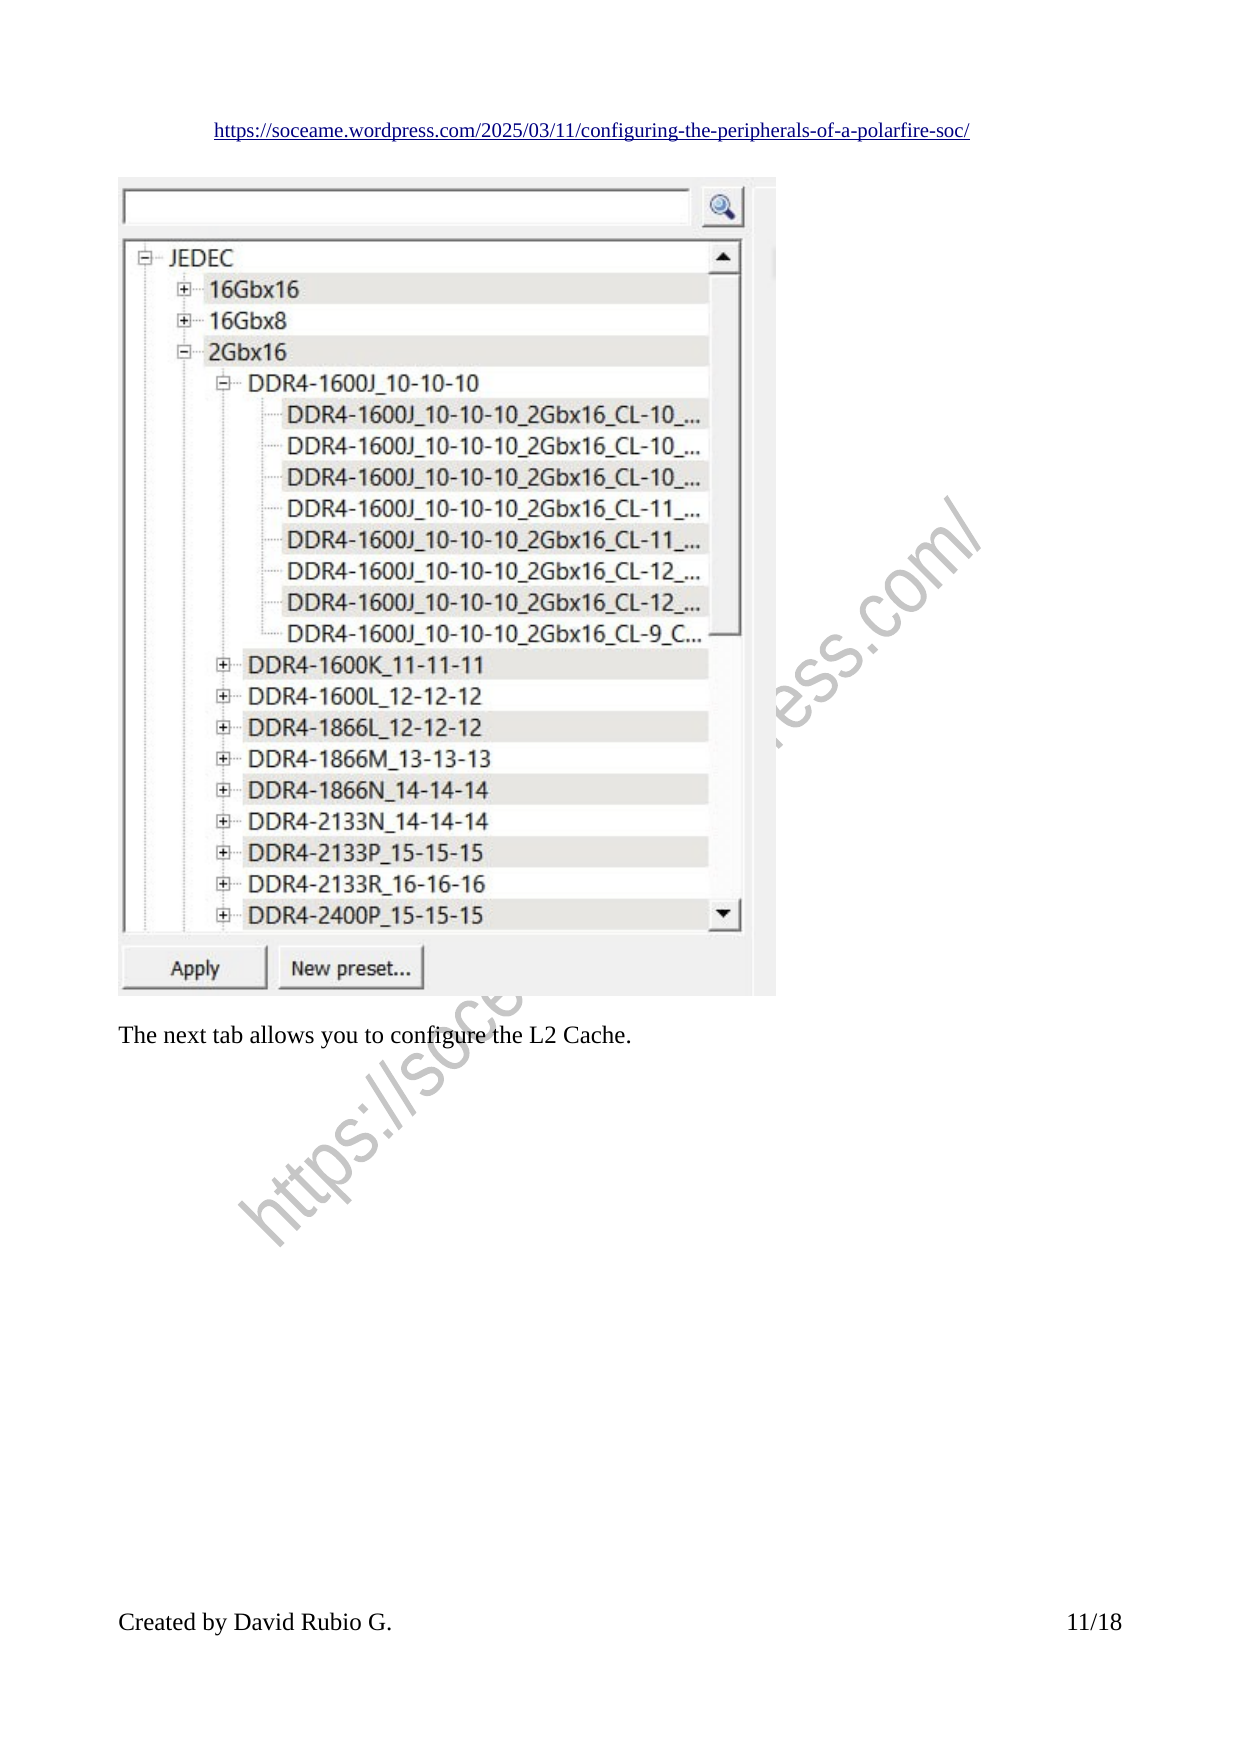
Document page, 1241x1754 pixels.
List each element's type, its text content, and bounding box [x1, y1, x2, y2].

text The next tab allows you to configure the L2 Cache. [118, 1020, 463, 1049]
text The next tab allows you to configure the L2 Cache. [467, 1020, 1122, 1049]
picture [118, 177, 776, 996]
